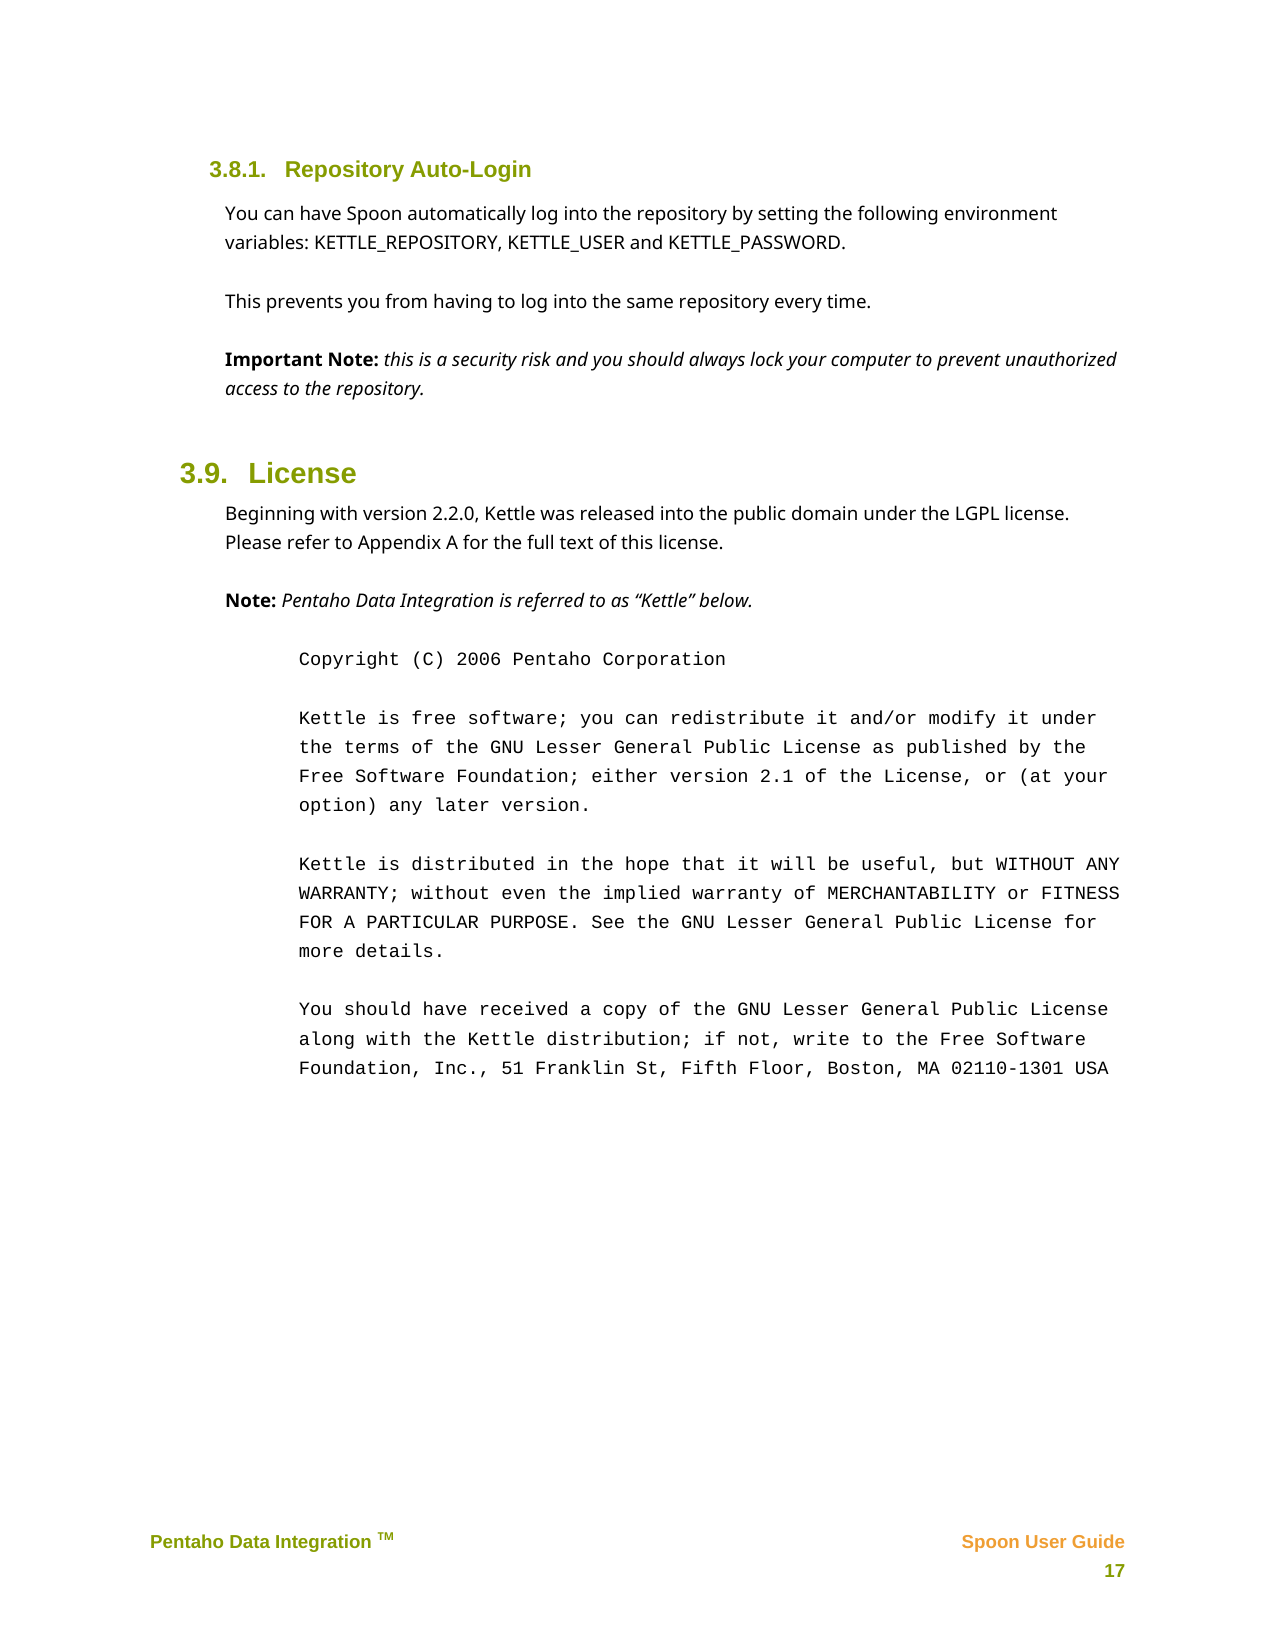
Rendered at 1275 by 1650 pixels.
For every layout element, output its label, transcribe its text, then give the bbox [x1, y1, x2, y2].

text You should have received a copy of the GNU Lesser General Public License along with the Kettle distribution; if not, write to the Free Software Foundation, Inc., 51 Franklin St, Fifth Floor, Boston, MA 02110-1301 USA [298, 992, 1125, 1080]
text Note: Pentaho Data Integration is referred to as “Kettle” below. [225, 584, 1125, 613]
subtitle License [179, 456, 1125, 490]
text Beginning with version 2.2.0, Kettle was released into the public domain under the LGPL license. Please refer to Appendix A for the full text of this license. [225, 497, 1125, 555]
text Copyright (C) 2006 Pentaho Corporation [298, 642, 1125, 672]
text Kettle is distributed in the hope that it will be useful, but WITHOUT ANY WARRANTY; without even the implied warranty of MERCHANTABILITY or FITNESS FOR A PARTICULAR PURPOSE. See the GNU Lesser General Public License for more details. [298, 847, 1125, 963]
text Important Note: this is a security risk and you should always lock your computer to prevent unauthorized access to the repository. [225, 343, 1125, 401]
text You can have Spoon automatically log into the repository by setting the following environment variables: KETTLE_REPOSITORY, KETTLE_USER and KETTLE_PASSWORD. [225, 197, 1125, 256]
text Kettle is free software; you can redistribute it and/or modify it under the terms of the GNU Lesser General Public License as published by the Free Software Foundation; either version 2.1 of the License, or (at your option) any later version. [298, 701, 1125, 817]
subtitle Repository Auto-Login [209, 150, 1125, 185]
text This prevents you from having to log into the same repository every time. [225, 285, 1125, 314]
